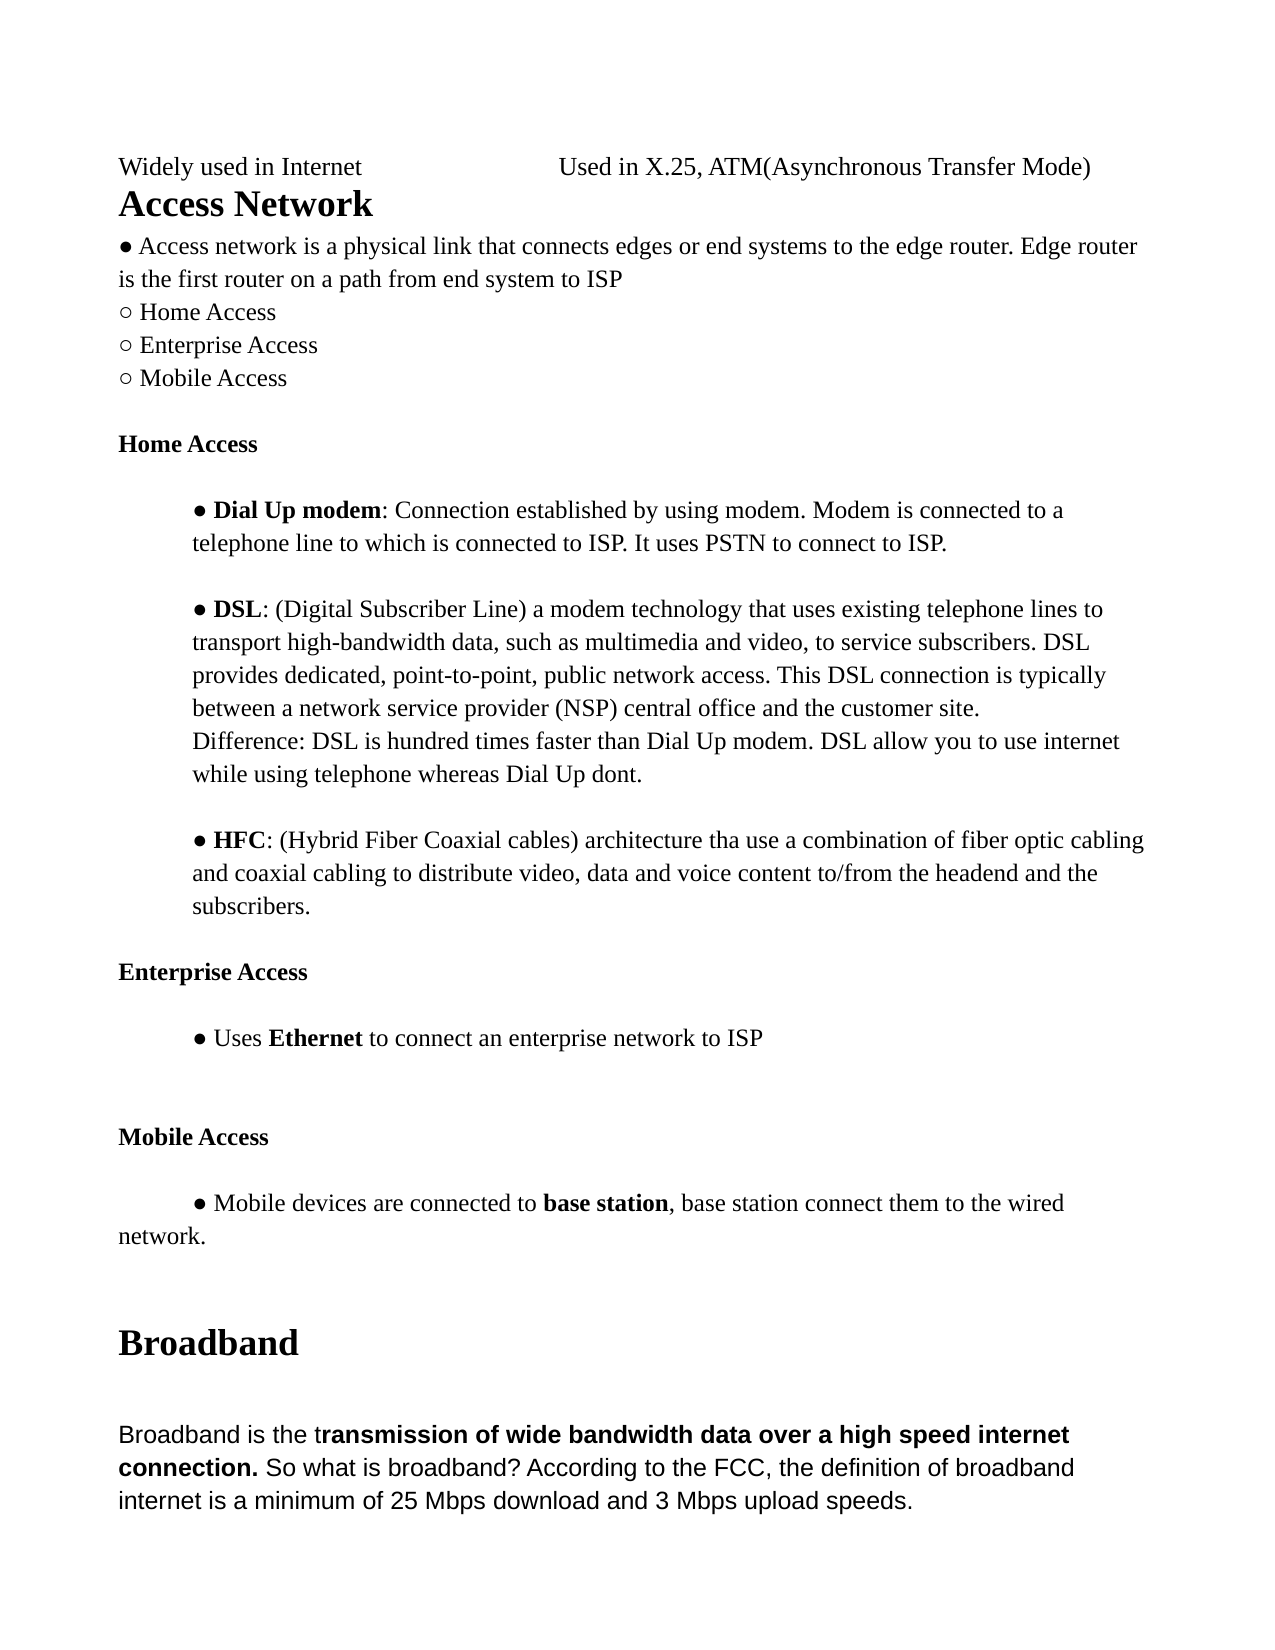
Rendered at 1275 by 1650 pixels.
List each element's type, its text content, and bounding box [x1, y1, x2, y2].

text Access Network [118, 181, 1157, 224]
text Mobile Access [118, 1122, 1157, 1151]
text ○ Enterprise Access [118, 330, 1157, 358]
table_header Used in X.25, ATM(Asynchronous Transfer Mode) [558, 151, 1158, 181]
text ● DSL: (Digital Subscriber Line) a modem technology that uses existing telephone lines to transport high-bandwidth data, such as multimedia and video, to service subscribers. DSL provides dedicated, point-to-point, public network access. This DSL connection is typically between a network service provider (NSP) central office and the customer site. [118, 594, 1157, 722]
text ● Dial Up modem: Connection established by using modem. Modem is connected to a telephone line to which is connected to ISP. It uses PSTN to connect to ISP. [118, 495, 1157, 557]
text ● Mobile devices are connected to base station, base station connect them to the wired network. [118, 1188, 1157, 1250]
text ● HFC: (Hybrid Fiber Coaxial cables) architecture tha use a combination of fiber optic cabling and coaxial cabling to distribute video, data and voice content to/from the headend and the subscribers. [118, 825, 1157, 920]
text Broadband [118, 1320, 1157, 1363]
table_header Widely used in Internet [118, 151, 558, 181]
text Broadband is the transmission of wide bandwidth data over a high speed internet connection. So what is broadband? According to the FCC, the definition of broadband internet is a minimum of 25 Mbps download and 3 Mbps upload speeds. [118, 1419, 1157, 1514]
text Enterprise Access [118, 957, 1157, 986]
text ○ Home Access [118, 297, 1157, 326]
text Difference: DSL is hundred times faster than Dial Up modem. DSL allow you to use internet while using telephone whereas Dial Up dont. [118, 726, 1157, 788]
text ○ Mobile Access [118, 363, 1157, 392]
text Home Access [118, 429, 1157, 458]
text ● Uses Ethernet to connect an enterprise network to ISP [118, 1023, 1157, 1052]
text ● Access network is a physical link that connects edges or end systems to the edge router. Edge router is the first router on a path from end system to ISP [118, 231, 1157, 292]
